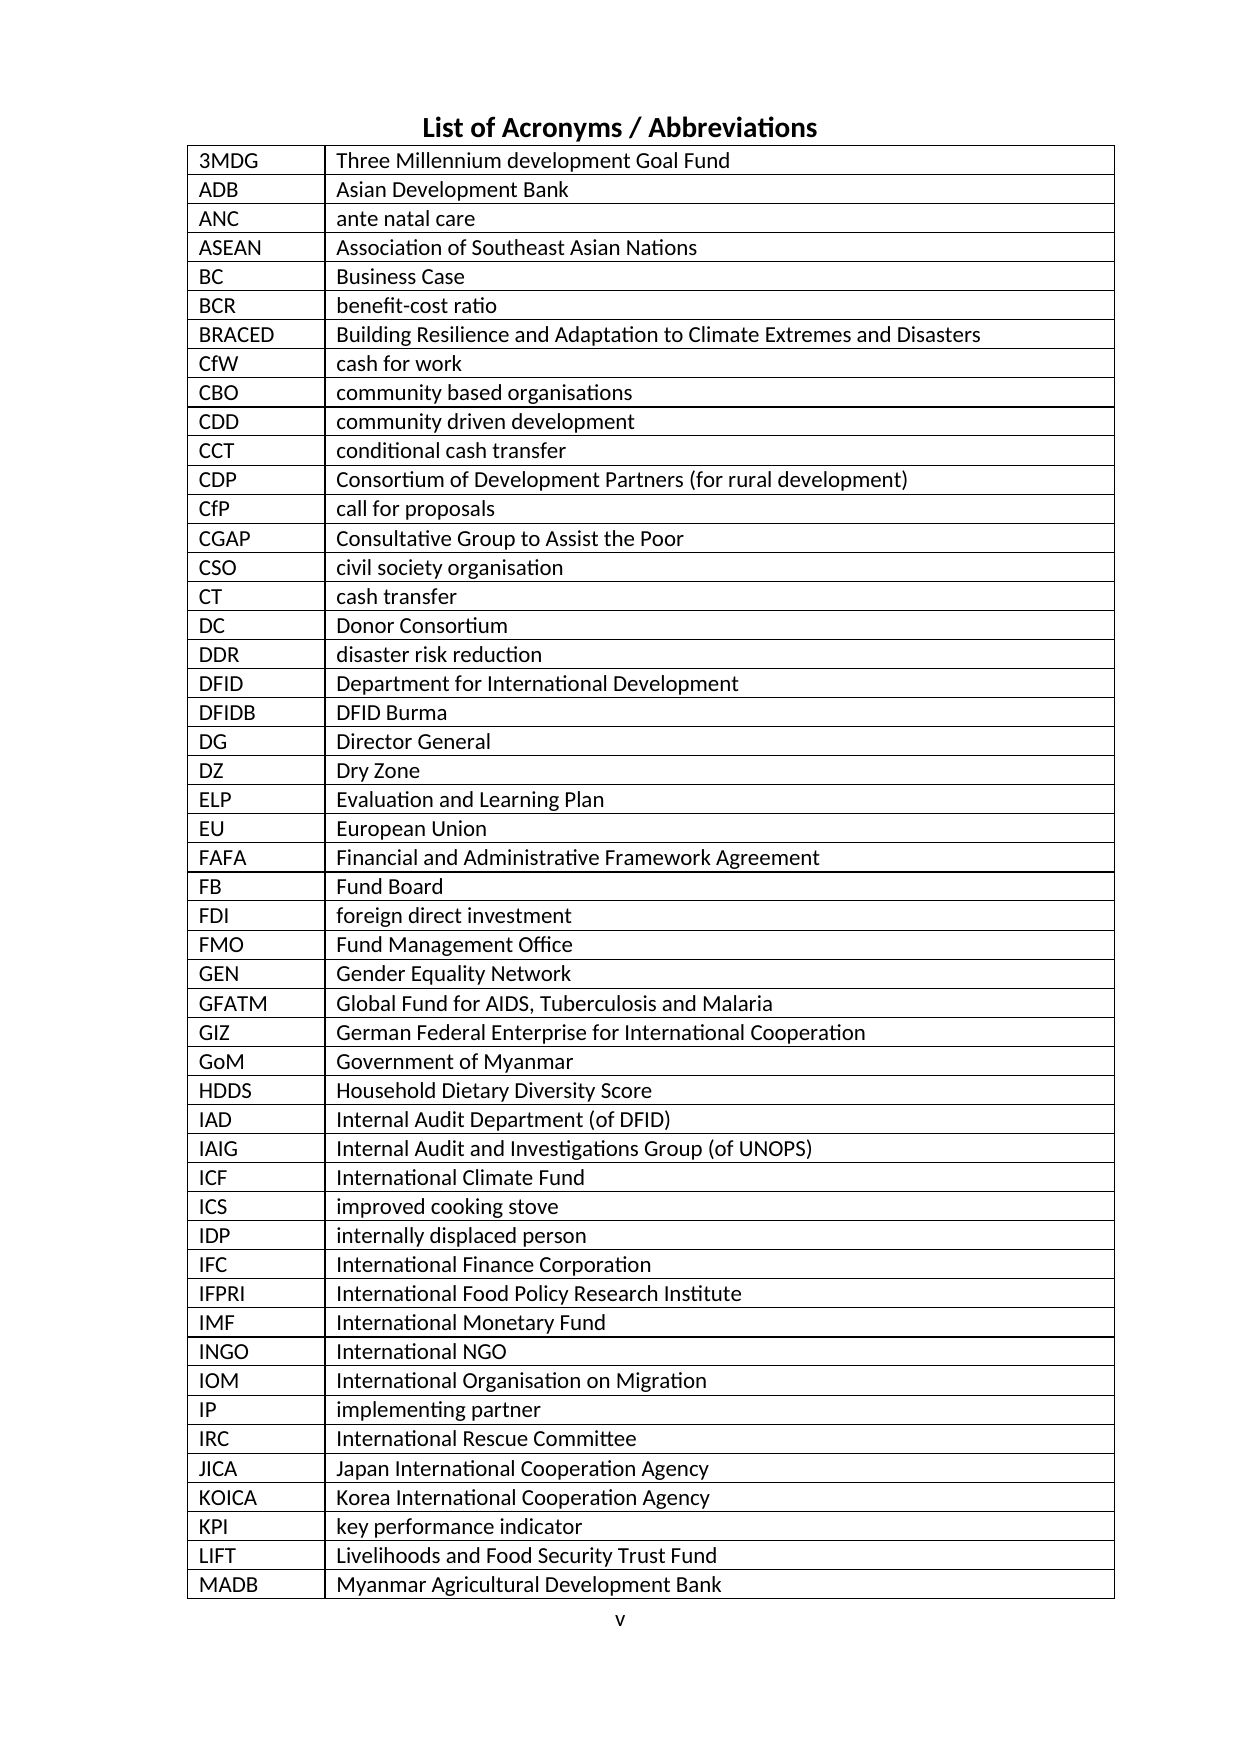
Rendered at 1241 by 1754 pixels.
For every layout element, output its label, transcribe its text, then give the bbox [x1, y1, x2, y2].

table_cell civil society organisation [326, 553, 1114, 581]
table_cell International Finance Corporation [326, 1250, 1114, 1278]
table_cell disaster risk reduction [326, 640, 1114, 668]
table_cell FMO [188, 931, 324, 958]
table_cell Director General [326, 727, 1114, 755]
table_cell key performance indicator [326, 1512, 1114, 1540]
table_cell FDI [188, 901, 324, 929]
table_cell GEN [188, 960, 324, 988]
table_cell Livelihoods and Food Security Trust Fund [326, 1541, 1114, 1569]
table_cell BRACED [188, 320, 324, 348]
table_cell Department for International Development [326, 669, 1114, 697]
table_cell CT [188, 582, 324, 610]
table_cell ICS [188, 1192, 324, 1220]
table_cell BC [188, 262, 324, 290]
table_cell Asian Development Bank [326, 175, 1114, 203]
table_cell Internal Audit Department (of DFID) [326, 1105, 1114, 1133]
table_cell LIFT [188, 1541, 324, 1569]
table_cell CDD [188, 408, 324, 435]
table_cell GoM [188, 1047, 324, 1075]
table_cell International Rescue Committee [326, 1425, 1114, 1453]
table_cell DFIDB [188, 698, 324, 726]
table_cell DFID Burma [326, 698, 1114, 726]
table_cell Evaluation and Learning Plan [326, 785, 1114, 813]
table_cell Household Dietary Diversity Score [326, 1076, 1114, 1104]
table_cell KPI [188, 1512, 324, 1540]
table_cell IDP [188, 1221, 324, 1249]
table_cell Korea International Cooperation Agency [326, 1483, 1114, 1511]
table_cell IRC [188, 1425, 324, 1453]
table_cell CSO [188, 553, 324, 581]
table_cell GFATM [188, 989, 324, 1017]
table_cell BCR [188, 291, 324, 319]
table_cell FB [188, 873, 324, 900]
table_cell CBO [188, 378, 324, 406]
table_cell benefit-cost ratio [326, 291, 1114, 319]
table_cell HDDS [188, 1076, 324, 1104]
table_cell cash transfer [326, 582, 1114, 610]
table_cell Japan International Cooperation Agency [326, 1454, 1114, 1482]
table_cell IFC [188, 1250, 324, 1278]
table_cell International Food Policy Research Institute [326, 1279, 1114, 1307]
table_cell DC [188, 611, 324, 639]
table_cell German Federal Enterprise for International Cooperation [326, 1018, 1114, 1046]
table_cell ELP [188, 785, 324, 813]
table_cell DDR [188, 640, 324, 668]
table_cell Building Resilience and Adaptation to Climate Extremes and Disasters [326, 320, 1114, 348]
table_cell Association of Southeast Asian Nations [326, 233, 1114, 261]
table_cell DFID [188, 669, 324, 697]
table_cell improved cooking stove [326, 1192, 1114, 1220]
table_cell ICF [188, 1163, 324, 1191]
table_cell International Organisation on Migration [326, 1366, 1114, 1394]
table_cell MADB [188, 1570, 324, 1598]
table_cell IMF [188, 1308, 324, 1336]
table_cell Consultative Group to Assist the Poor [326, 524, 1114, 552]
table_cell KOICA [188, 1483, 324, 1511]
table_cell INGO [188, 1338, 324, 1365]
table_cell ante natal care [326, 204, 1114, 232]
table_cell ANC [188, 204, 324, 232]
table_cell GIZ [188, 1018, 324, 1046]
text List of Acronyms / Abbreviations [187, 109, 1053, 145]
table_cell IP [188, 1396, 324, 1423]
table_cell CfW [188, 349, 324, 377]
table_cell IOM [188, 1366, 324, 1394]
table_cell Fund Board [326, 873, 1114, 900]
table_cell International Climate Fund [326, 1163, 1114, 1191]
table_header Three Millennium development Goal Fund [326, 146, 1114, 174]
table_cell implementing partner [326, 1396, 1114, 1423]
table_cell International NGO [326, 1338, 1114, 1365]
table_cell call for proposals [326, 495, 1114, 523]
table_cell Gender Equality Network [326, 960, 1114, 988]
table_cell Business Case [326, 262, 1114, 290]
table_cell conditional cash transfer [326, 436, 1114, 464]
table_cell International Monetary Fund [326, 1308, 1114, 1336]
table_cell foreign direct investment [326, 901, 1114, 929]
table_cell European Union [326, 814, 1114, 842]
table_cell FAFA [188, 843, 324, 871]
table_cell Global Fund for AIDS, Tuberculosis and Malaria [326, 989, 1114, 1017]
table_cell Fund Management Office [326, 931, 1114, 958]
table_cell IFPRI [188, 1279, 324, 1307]
table_cell CDP [188, 466, 324, 493]
table_cell ASEAN [188, 233, 324, 261]
table_cell community based organisations [326, 378, 1114, 406]
table_cell ADB [188, 175, 324, 203]
table_cell EU [188, 814, 324, 842]
table_cell Financial and Administrative Framework Agreement [326, 843, 1114, 871]
table_cell JICA [188, 1454, 324, 1482]
table_cell Donor Consortium [326, 611, 1114, 639]
table_cell CfP [188, 495, 324, 523]
table_cell community driven development [326, 408, 1114, 435]
table_cell IAD [188, 1105, 324, 1133]
table_cell IAIG [188, 1134, 324, 1162]
table_cell CGAP [188, 524, 324, 552]
table_header 3MDG [188, 146, 324, 174]
table_cell DZ [188, 756, 324, 784]
table_cell Internal Audit and Investigations Group (of UNOPS) [326, 1134, 1114, 1162]
table_cell Dry Zone [326, 756, 1114, 784]
table_cell Myanmar Agricultural Development Bank [326, 1570, 1114, 1598]
table_cell cash for work [326, 349, 1114, 377]
table_cell Consortium of Development Partners (for rural development) [326, 466, 1114, 493]
table_cell internally displaced person [326, 1221, 1114, 1249]
table_cell Government of Myanmar [326, 1047, 1114, 1075]
table_cell CCT [188, 436, 324, 464]
table_cell DG [188, 727, 324, 755]
